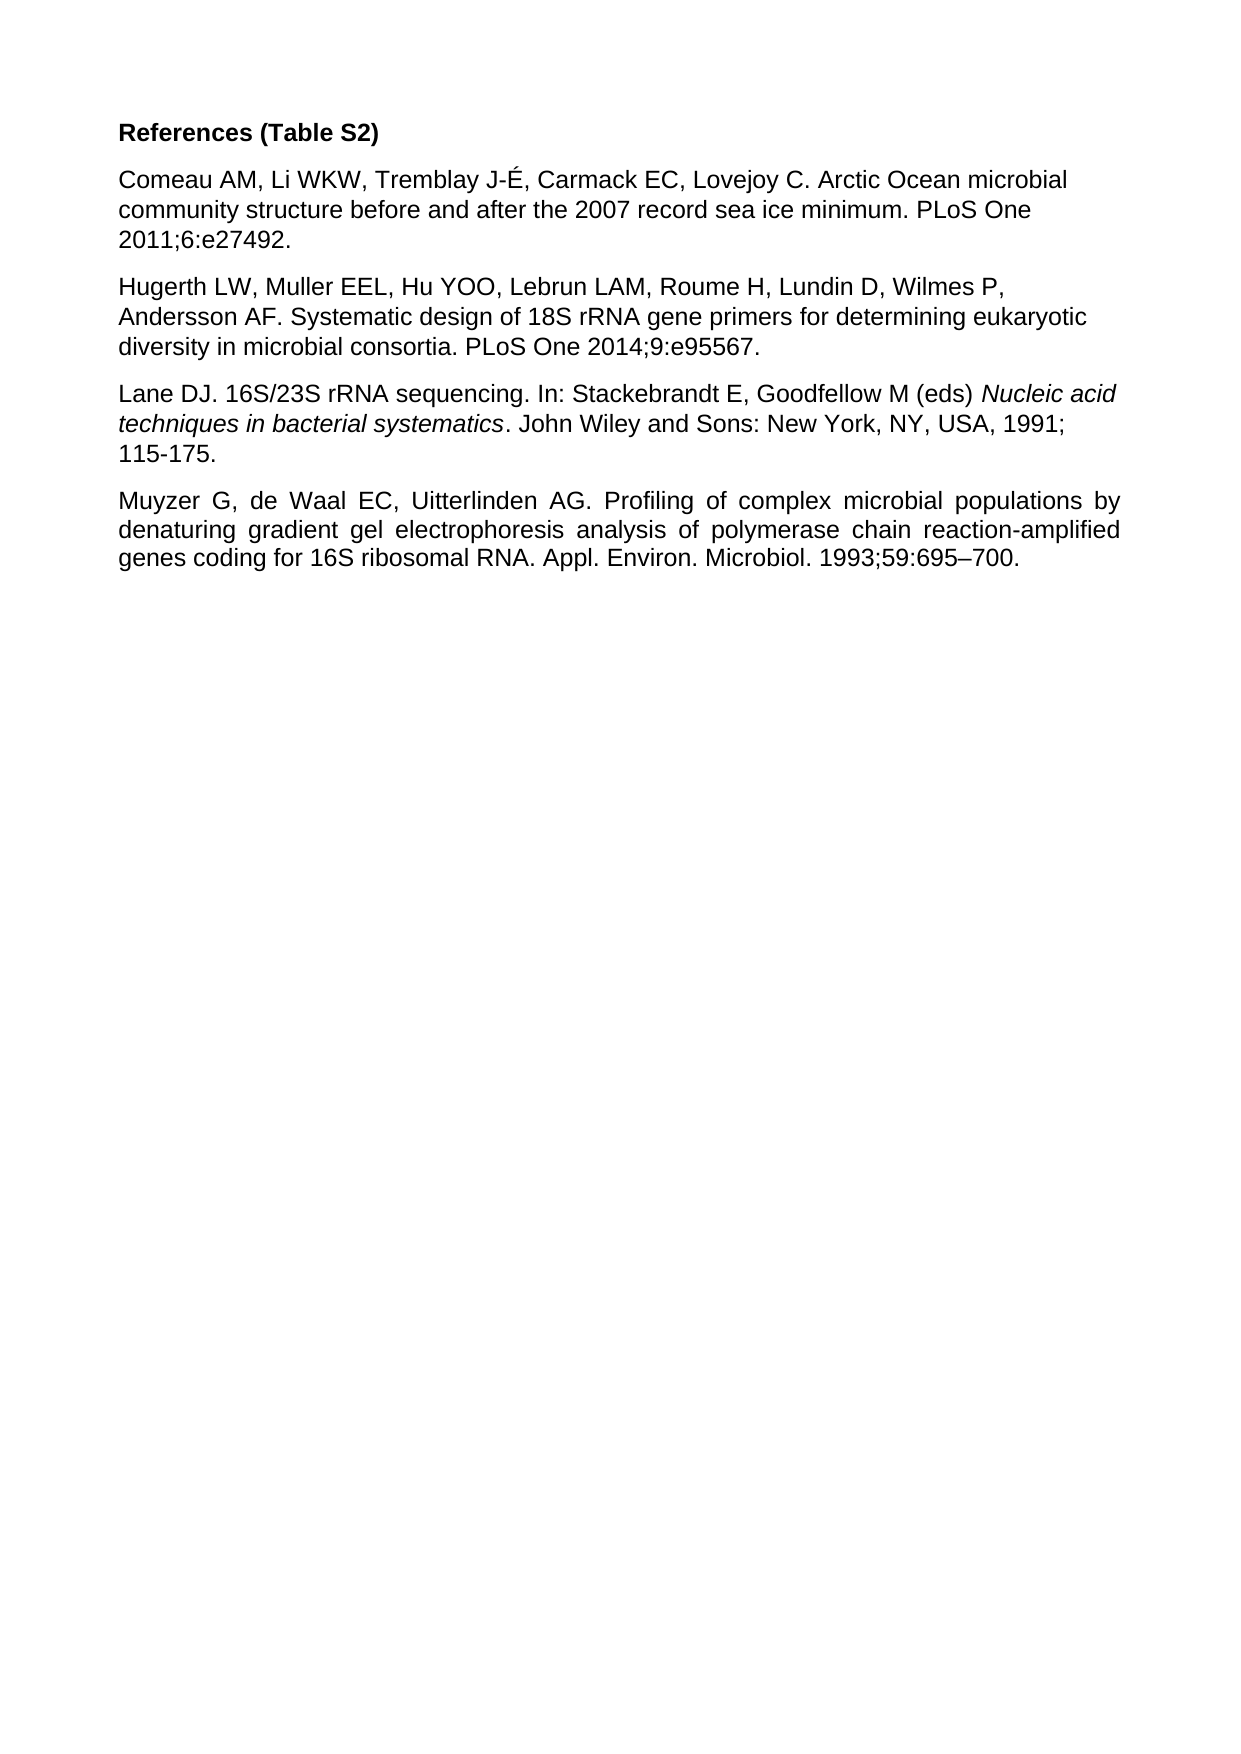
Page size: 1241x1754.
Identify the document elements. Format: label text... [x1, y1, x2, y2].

text Hugerth LW, Muller EEL, Hu YOO, Lebrun LAM, Roume H, Lundin D, Wilmes P, Andersson AF. Systematic design of 18S rRNA gene primers for determining eukaryotic diversity in microbial consortia. PLoS One 2014;9:e95567. [118, 272, 1122, 361]
text Lane DJ. 16S/23S rRNA sequencing. In: Stackebrandt E, Goodfellow M (eds) Nucleic acid techniques in bacterial systematics. John Wiley and Sons: New York, NY, USA, 1991; 115-175. [118, 379, 1122, 468]
text Muyzer G, de Waal EC, Uitterlinden AG. Profiling of complex microbial populations by denaturing gradient gel electrophoresis analysis of polymerase chain reaction-amplified genes coding for 16S ribosomal RNA. Appl. Environ. Microbiol. 1993;59:695–700. [118, 486, 1122, 572]
text References (Table S2) [118, 118, 1122, 147]
text Comeau AM, Li WKW, Tremblay J-É, Carmack EC, Lovejoy C. Arctic Ocean microbial community structure before and after the 2007 record sea ice minimum. PLoS One 2011;6:e27492. [118, 165, 1122, 254]
